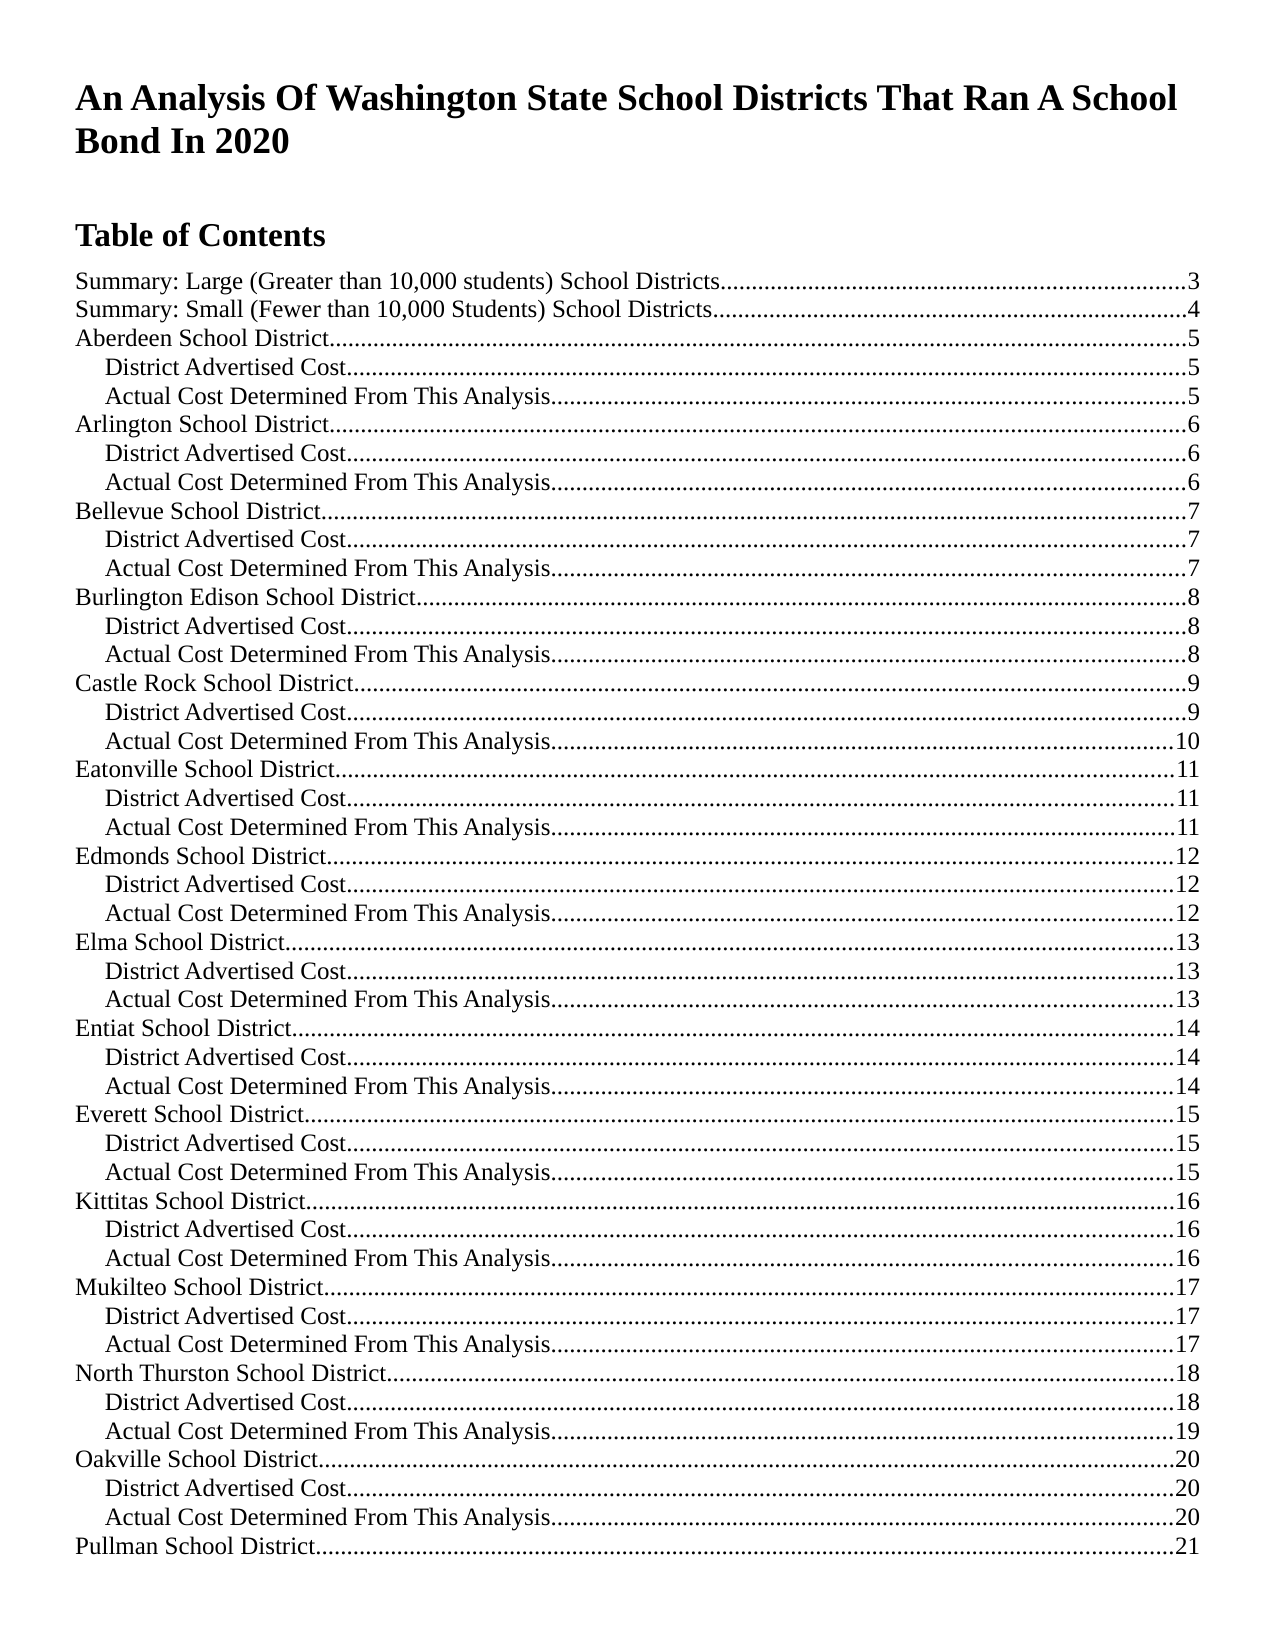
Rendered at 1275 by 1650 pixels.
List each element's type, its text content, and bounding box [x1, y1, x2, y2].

text District Advertised Cost 9 [104, 697, 1200, 726]
text Actual Cost Determined From This Analysis 20 [104, 1502, 1200, 1531]
text Actual Cost Determined From This Analysis 17 [104, 1329, 1200, 1358]
text North Thurston School District 18 [75, 1358, 1200, 1387]
text District Advertised Cost 14 [104, 1042, 1200, 1071]
text District Advertised Cost 16 [104, 1214, 1200, 1243]
text District Advertised Cost 13 [104, 956, 1200, 984]
text District Advertised Cost 17 [104, 1301, 1200, 1329]
text Actual Cost Determined From This Analysis 19 [104, 1416, 1200, 1444]
text District Advertised Cost 20 [104, 1473, 1200, 1502]
text Kittitas School District 16 [75, 1186, 1200, 1214]
text Actual Cost Determined From This Analysis 7 [104, 553, 1200, 582]
text District Advertised Cost 11 [104, 783, 1200, 812]
text Bellevue School District 7 [75, 496, 1200, 524]
text Actual Cost Determined From This Analysis 13 [104, 984, 1200, 1013]
text District Advertised Cost 5 [104, 352, 1200, 381]
text District Advertised Cost 15 [104, 1128, 1200, 1157]
text Actual Cost Determined From This Analysis 5 [104, 381, 1200, 409]
text Mukilteo School District 17 [75, 1272, 1200, 1301]
text Actual Cost Determined From This Analysis 6 [104, 467, 1200, 496]
text Castle Rock School District 9 [75, 668, 1200, 697]
text Arlington School District 6 [75, 409, 1200, 438]
text District Advertised Cost 6 [104, 438, 1200, 467]
text Actual Cost Determined From This Analysis 10 [104, 726, 1200, 754]
text Oakville School District 20 [75, 1444, 1200, 1473]
text Actual Cost Determined From This Analysis 14 [104, 1071, 1200, 1099]
text Elma School District 13 [75, 927, 1200, 956]
text District Advertised Cost 8 [104, 611, 1200, 639]
text Pullman School District 21 [75, 1531, 1200, 1559]
text District Advertised Cost 7 [104, 524, 1200, 553]
text Actual Cost Determined From This Analysis 12 [104, 898, 1200, 927]
text An Analysis Of Washington State School Districts That Ran A School Bond In 2020 [75, 75, 1200, 161]
text Actual Cost Determined From This Analysis 15 [104, 1157, 1200, 1186]
text Actual Cost Determined From This Analysis 8 [104, 639, 1200, 668]
text Summary: Large (Greater than 10,000 students) School Districts 3 [75, 266, 1200, 294]
text Burlington Edison School District 8 [75, 582, 1200, 611]
text Actual Cost Determined From This Analysis 11 [104, 812, 1200, 841]
text District Advertised Cost 18 [104, 1387, 1200, 1416]
text Summary: Small (Fewer than 10,000 Students) School Districts 4 [75, 294, 1200, 323]
text Edmonds School District 12 [75, 841, 1200, 869]
text Aberdeen School District 5 [75, 323, 1200, 352]
subtitle Table of Contents [75, 215, 1200, 253]
text Eatonville School District 11 [75, 754, 1200, 783]
text Everett School District 15 [75, 1099, 1200, 1128]
text District Advertised Cost 12 [104, 869, 1200, 898]
text Actual Cost Determined From This Analysis 16 [104, 1243, 1200, 1272]
text Entiat School District 14 [75, 1013, 1200, 1042]
